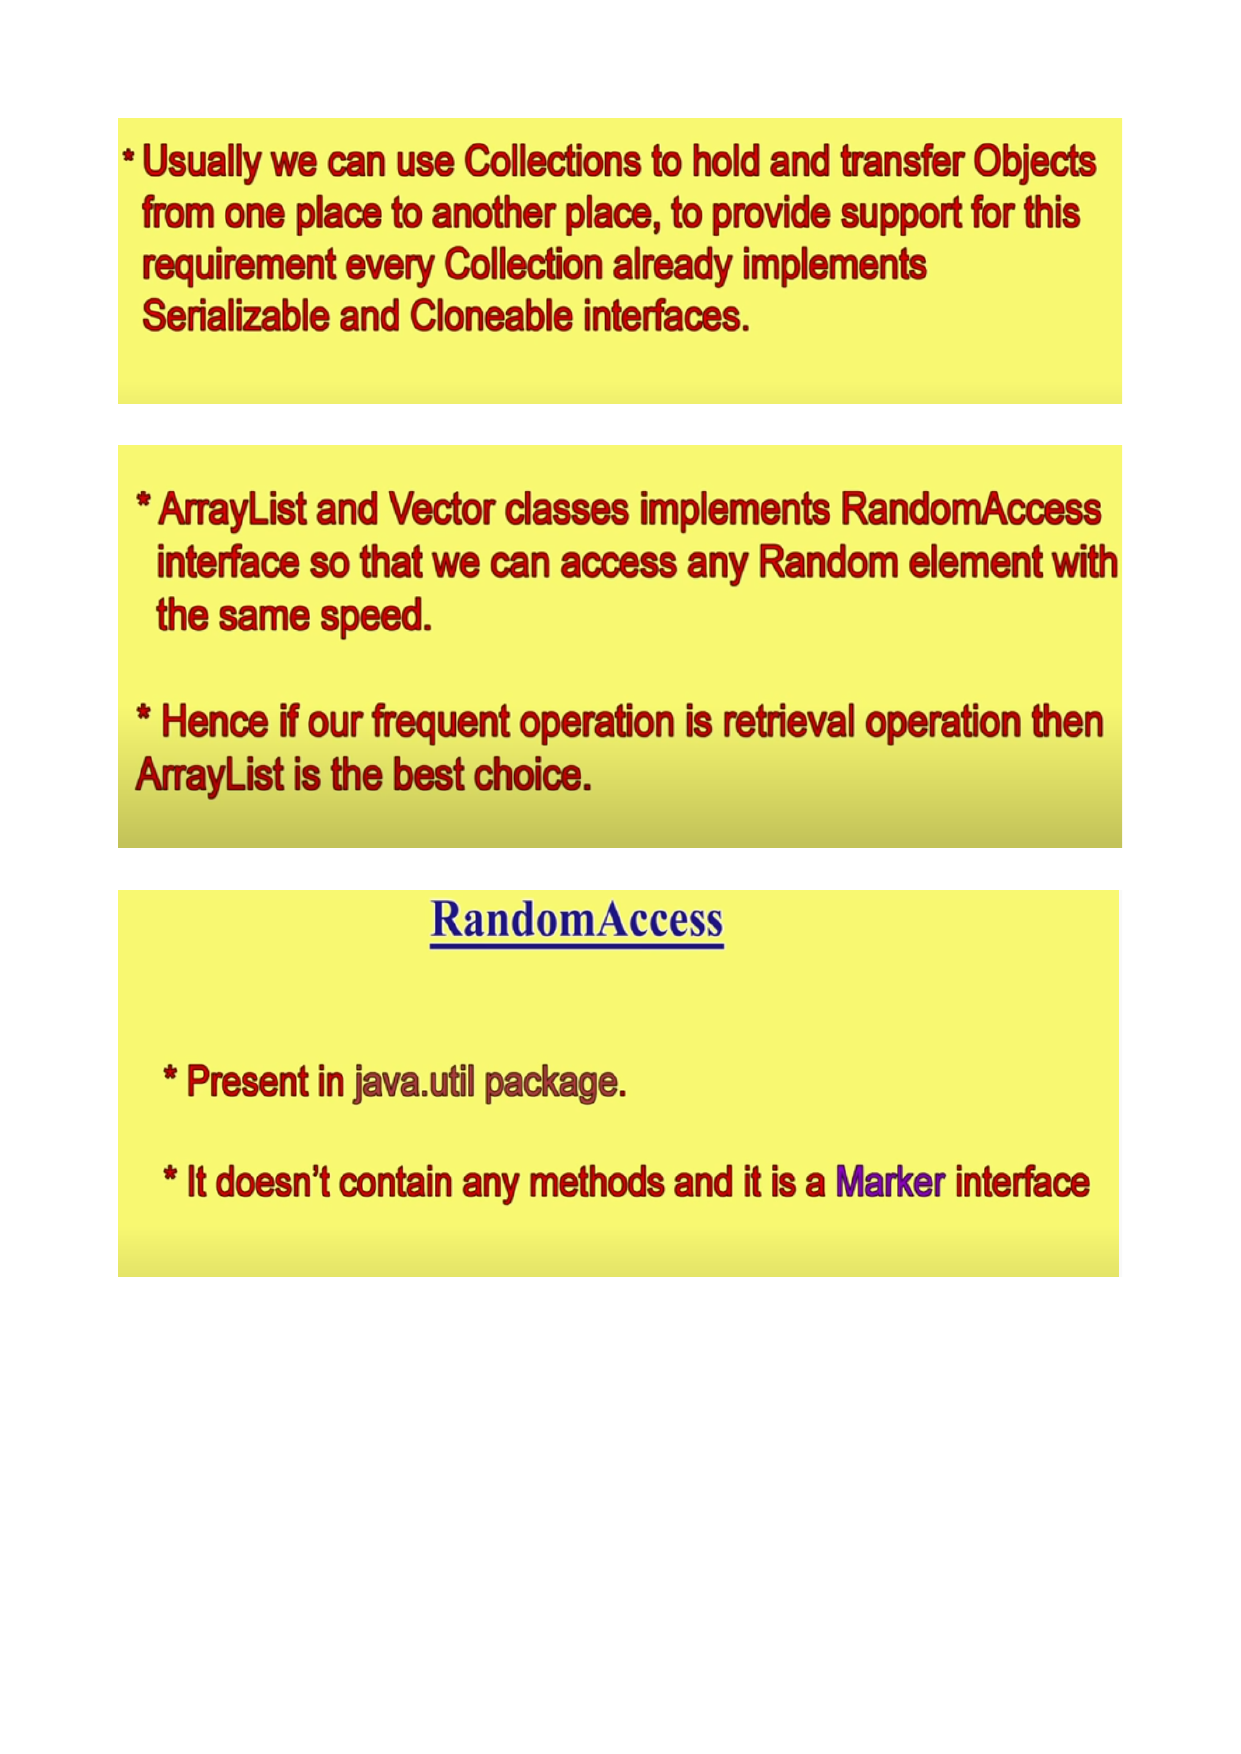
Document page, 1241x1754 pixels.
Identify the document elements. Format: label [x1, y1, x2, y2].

picture [118, 118, 1123, 404]
picture [118, 445, 1123, 848]
picture [118, 890, 1123, 1277]
